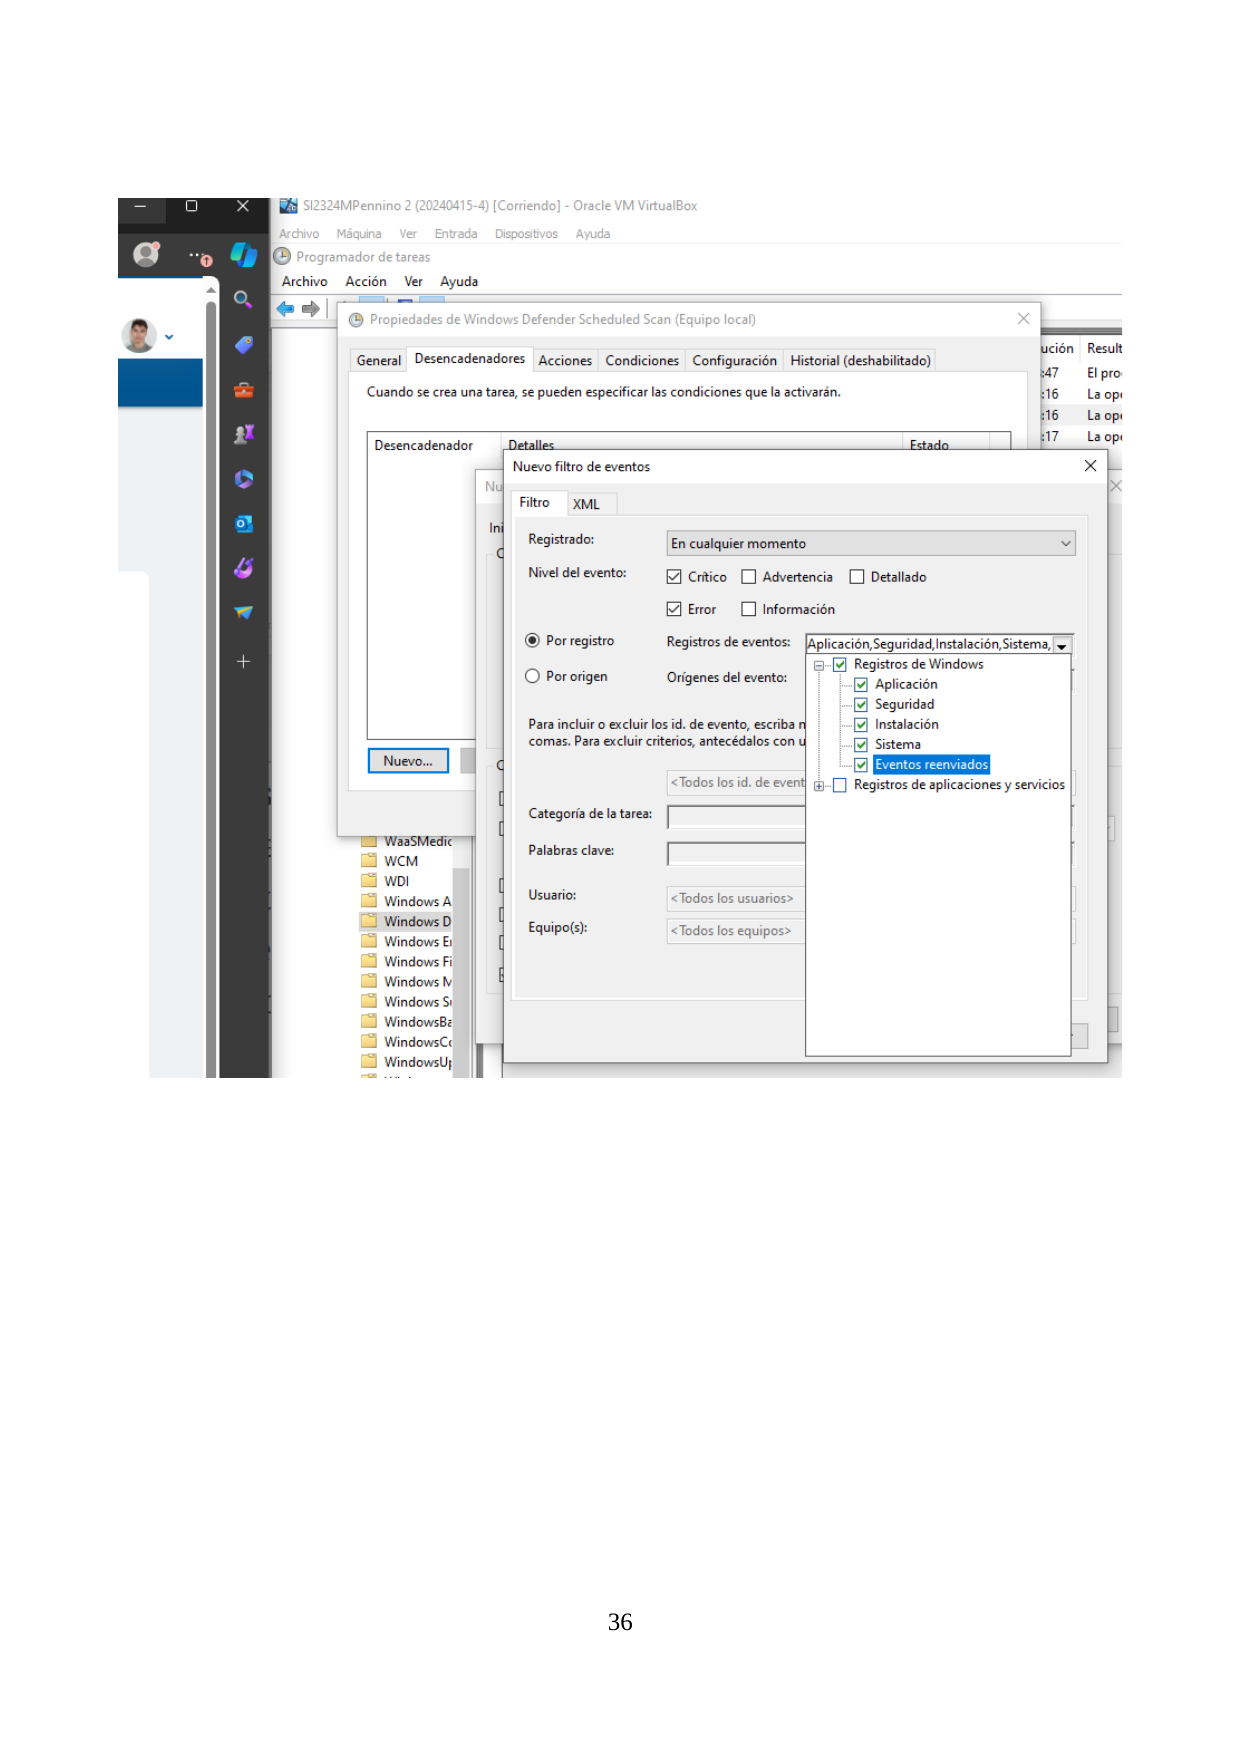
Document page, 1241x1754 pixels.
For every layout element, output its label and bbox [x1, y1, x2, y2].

picture [118, 198, 1123, 1078]
